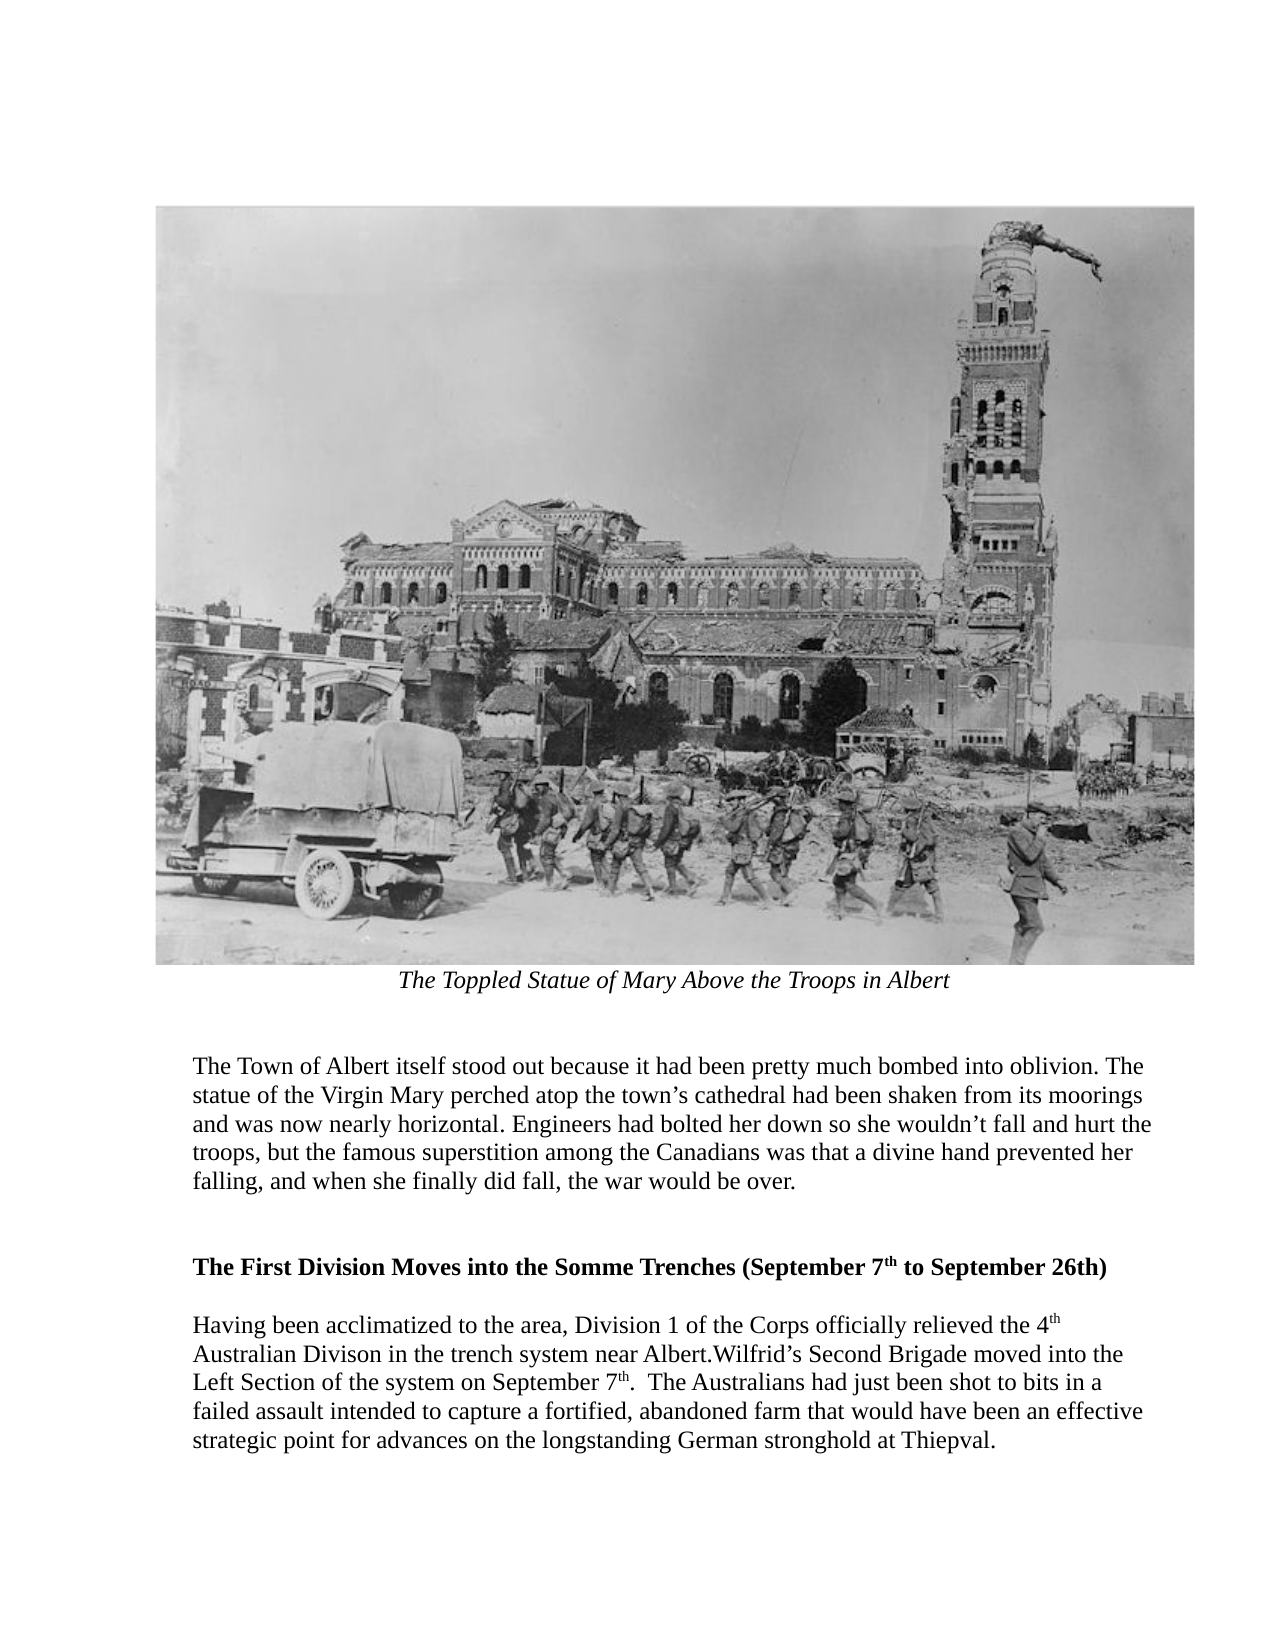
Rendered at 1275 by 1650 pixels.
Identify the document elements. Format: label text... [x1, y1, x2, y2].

picture [155, 205, 1195, 965]
text The First Division Moves into the Somme Trenches (September 7th to September 26th) [192, 1252, 1158, 1281]
text The Toppled Statue of Mary Above the Troops in Albert [192, 965, 1158, 994]
text The Town of Albert itself stood out because it had been pretty much bombed into oblivion. The statue of the Virgin Mary perched atop the town’s cathedral had been shaken from its moorings and was now nearly horizontal. Engineers had bolted her down so she wouldn’t fall and hurt the troops, but the famous superstition among the Canadians was that a divine hand prevented her falling, and when she finally did fall, the war would be over. [192, 1051, 1158, 1195]
text Having been acclimatized to the area, Division 1 of the Corps officially relieved the 4th Australian Divison in the trench system near Albert.Wilfrid’s Second Brigade moved into the Left Section of the system on September 7th. The Australians had just been shot to bits in a failed assault intended to capture a fortified, abandoned farm that would have been an effective strategic point for advances on the longstanding German stronghold at Thiepval. [192, 1310, 1158, 1454]
